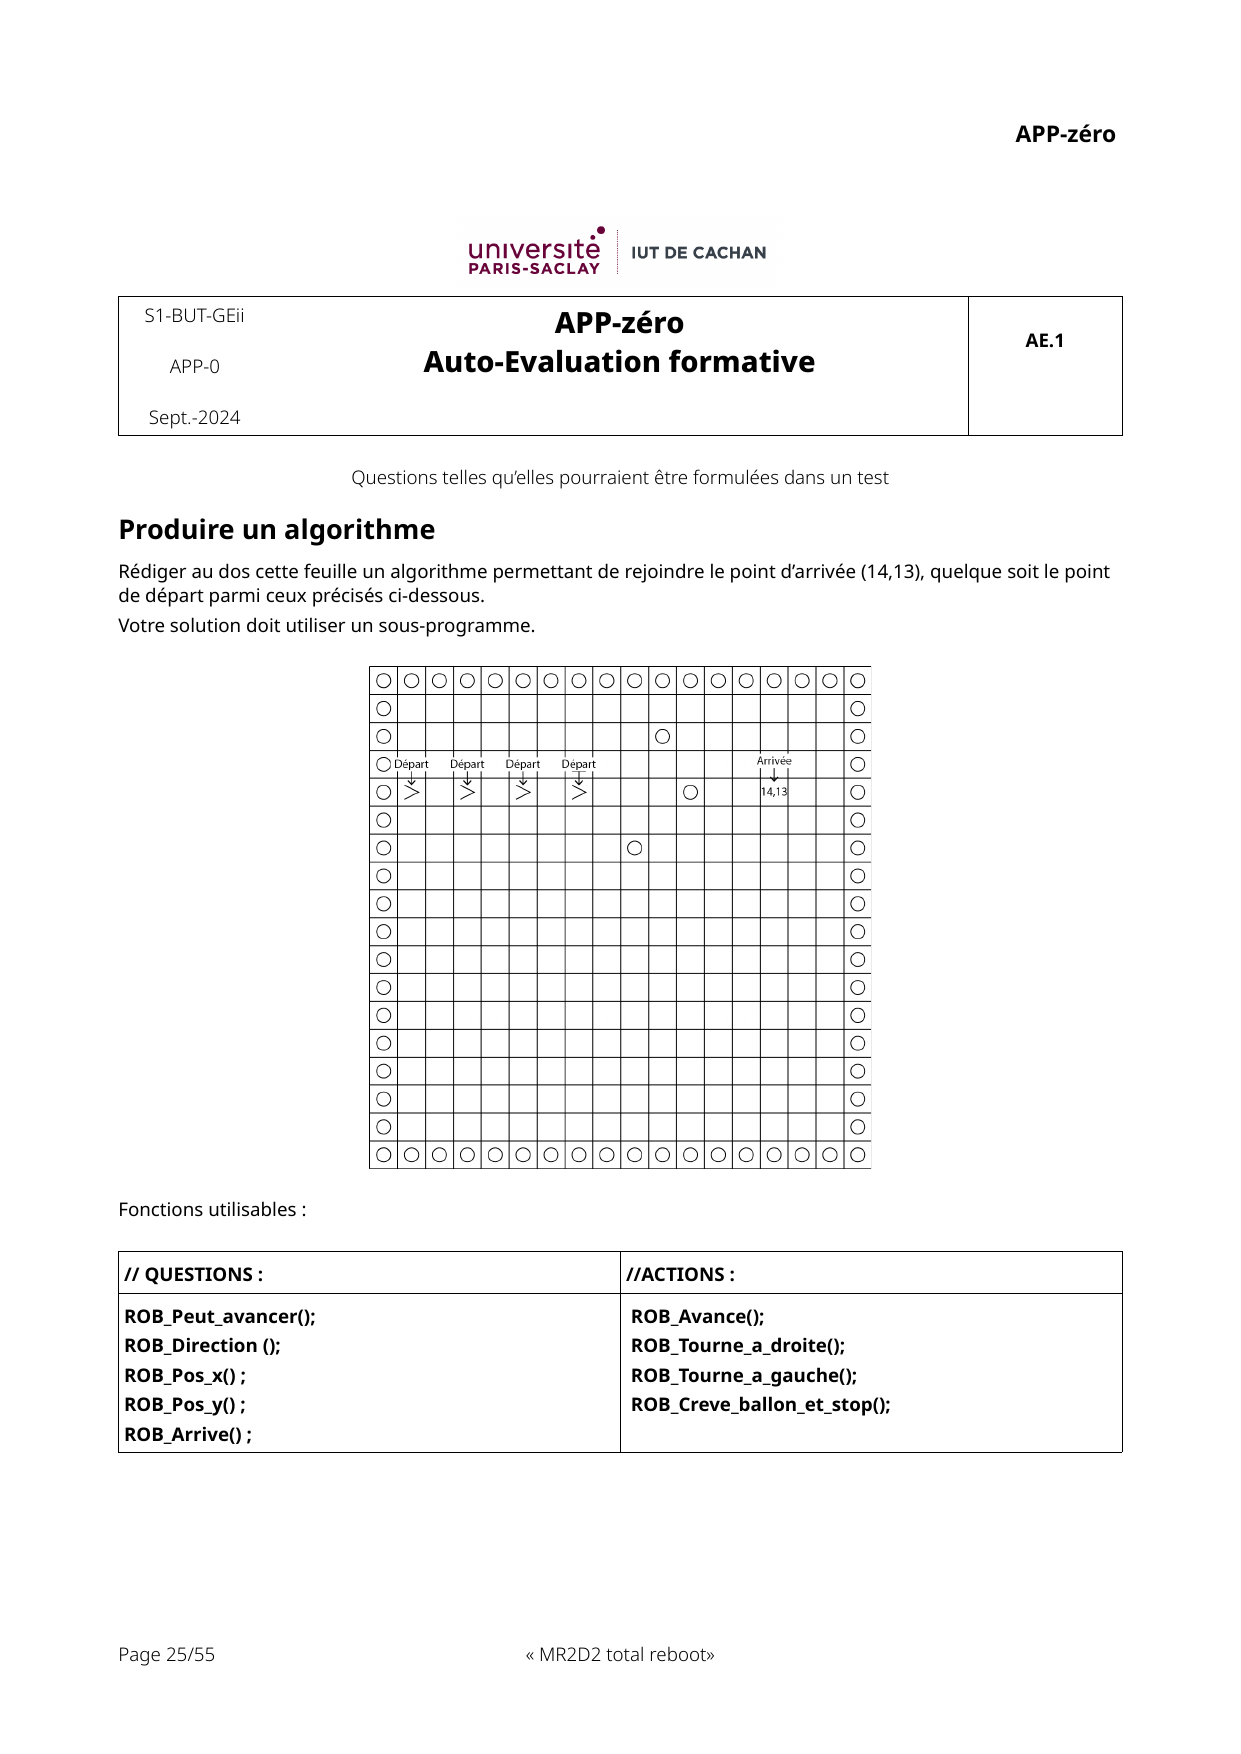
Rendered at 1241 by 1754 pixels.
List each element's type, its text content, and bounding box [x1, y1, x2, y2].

table_header [271, 208, 968, 296]
table_header // QUESTIONS : [119, 1252, 620, 1292]
picture [369, 666, 872, 1169]
table_cell S1-BUT-GEii APP-0 Sept.-2024 [119, 297, 271, 435]
table_cell APP-zéro Auto-Evaluation formative [271, 297, 968, 435]
picture [457, 213, 782, 287]
table_cell AE.1 [969, 297, 1122, 435]
text Rédiger au dos cette feuille un algorithme permettant de rejoindre le point d’arrivée (14,13), quelque soit le point de départ parmi ceux précisés ci-dessous. [118, 560, 1122, 607]
text Questions telles qu’elles pourraient être formulées dans un test [118, 464, 1122, 490]
table_cell ROB_Avance(); ROB_Tourne_a_droite(); ROB_Tourne_a_gauche(); ROB_Creve_ballon_et_stop(); [621, 1294, 1122, 1452]
text Votre solution doit utiliser un sous-programme. [118, 613, 1122, 637]
table_header [118, 208, 271, 296]
table_cell ROB_Peut_avancer(); ROB_Direction (); ROB_Pos_x() ; ROB_Pos_y() ; ROB_Arrive() ; [119, 1294, 620, 1452]
table_header [968, 208, 1122, 296]
text Fonctions utilisables : [118, 1198, 1122, 1222]
subtitle Produire un algorithme [118, 511, 1122, 547]
table_header //ACTIONS : [621, 1252, 1122, 1292]
